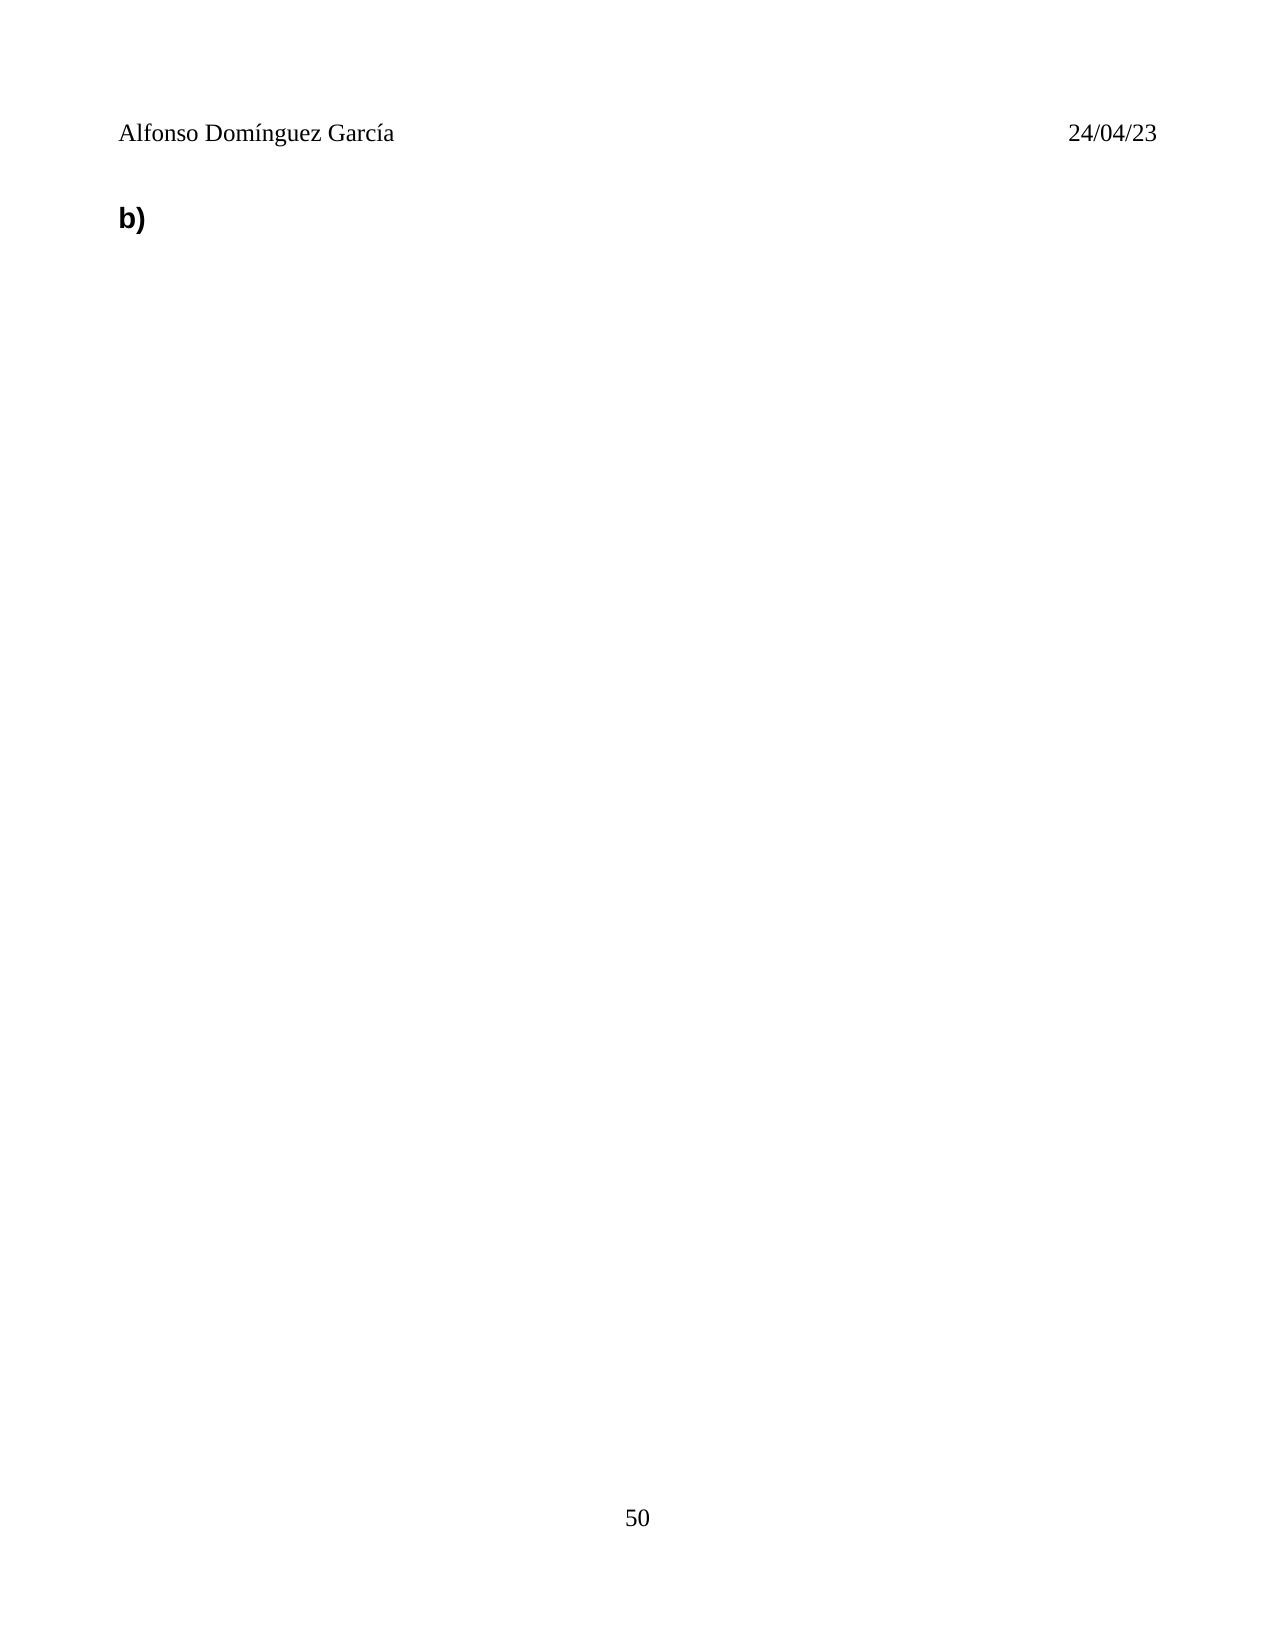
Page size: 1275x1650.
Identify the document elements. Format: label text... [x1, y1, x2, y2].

subtitle b) [118, 201, 1157, 235]
